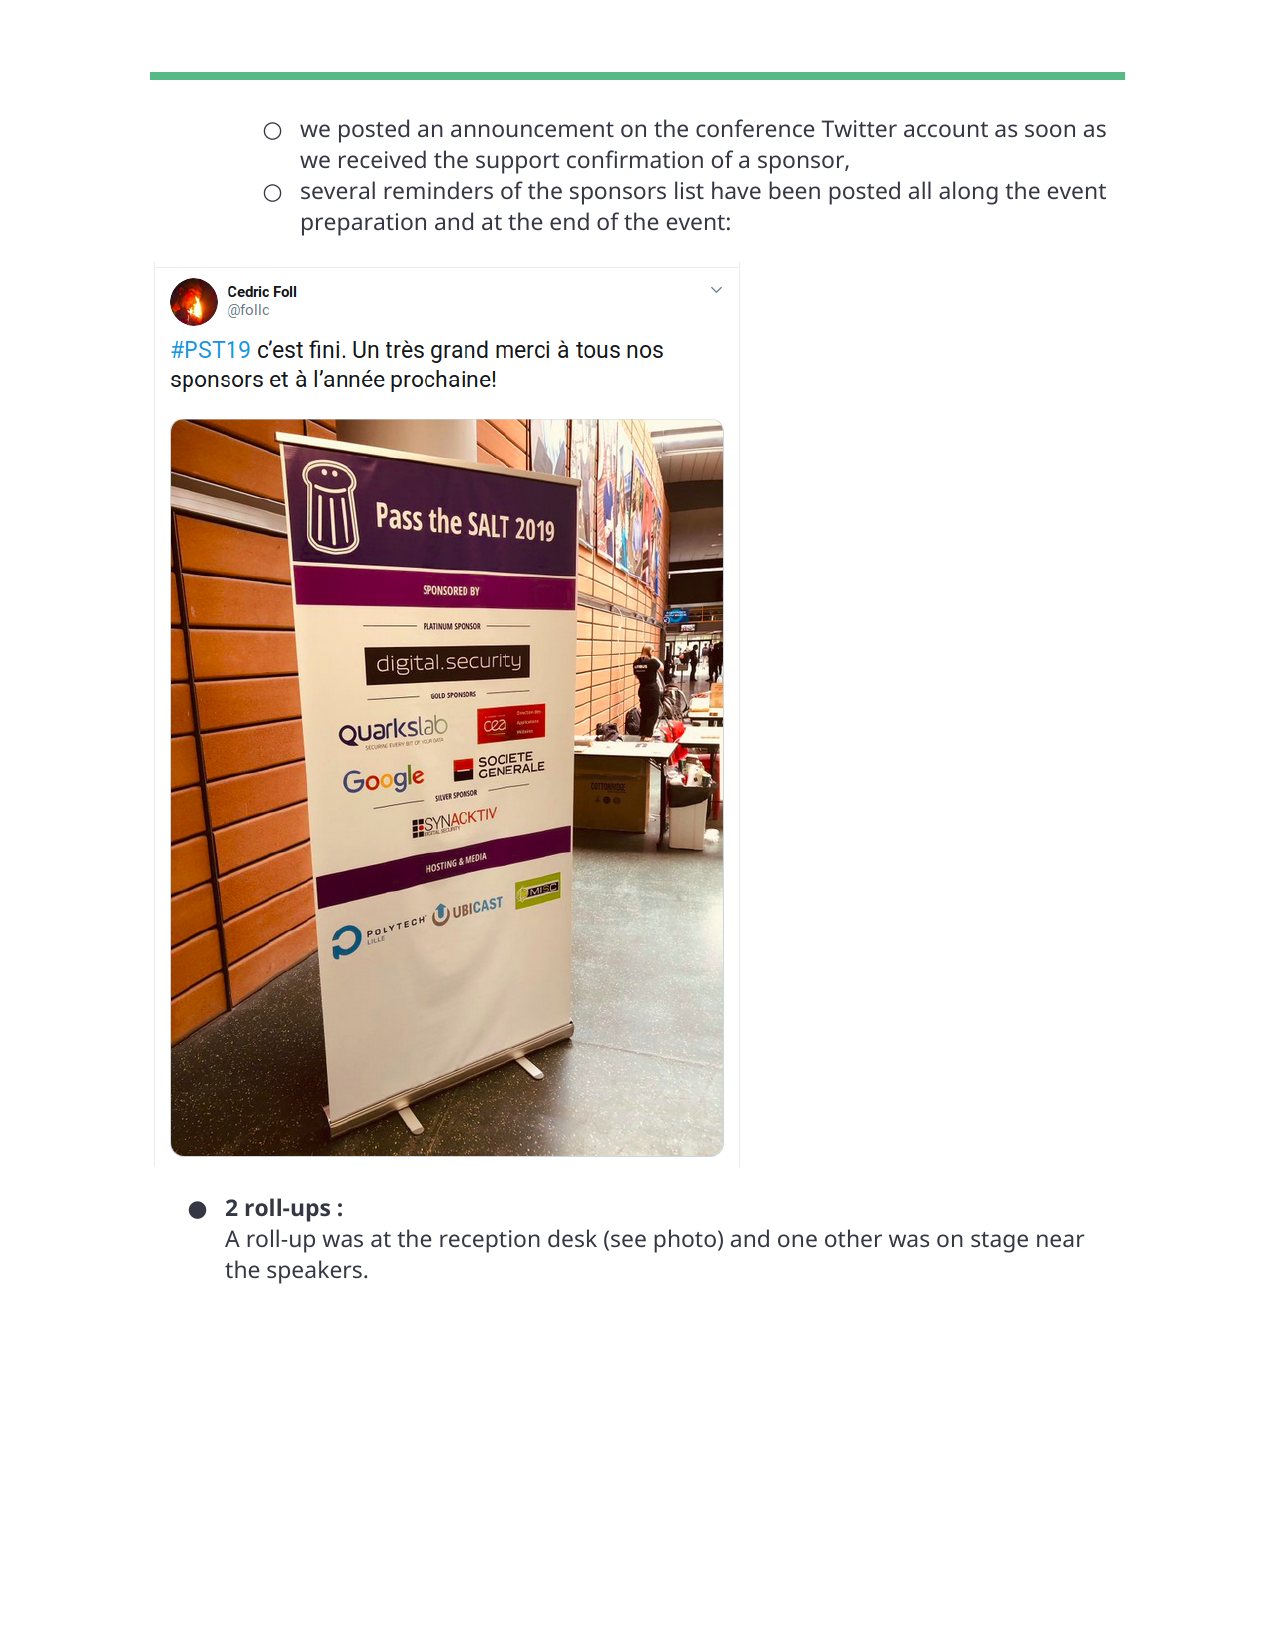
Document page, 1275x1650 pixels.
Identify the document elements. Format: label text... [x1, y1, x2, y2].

picture [150, 72, 1125, 80]
picture [150, 262, 742, 1167]
list 2 roll-ups : A roll-up was at the reception desk (see photo) and one other was on stage near the speakers. [187, 1192, 1125, 1286]
list several reminders of the sponsors list have been posted all along the event preparation and at the end of the event: [262, 175, 1125, 237]
list we posted an announcement on the conference Twitter account as soon as we received the support confirmation of a sponsor, [262, 112, 1125, 175]
